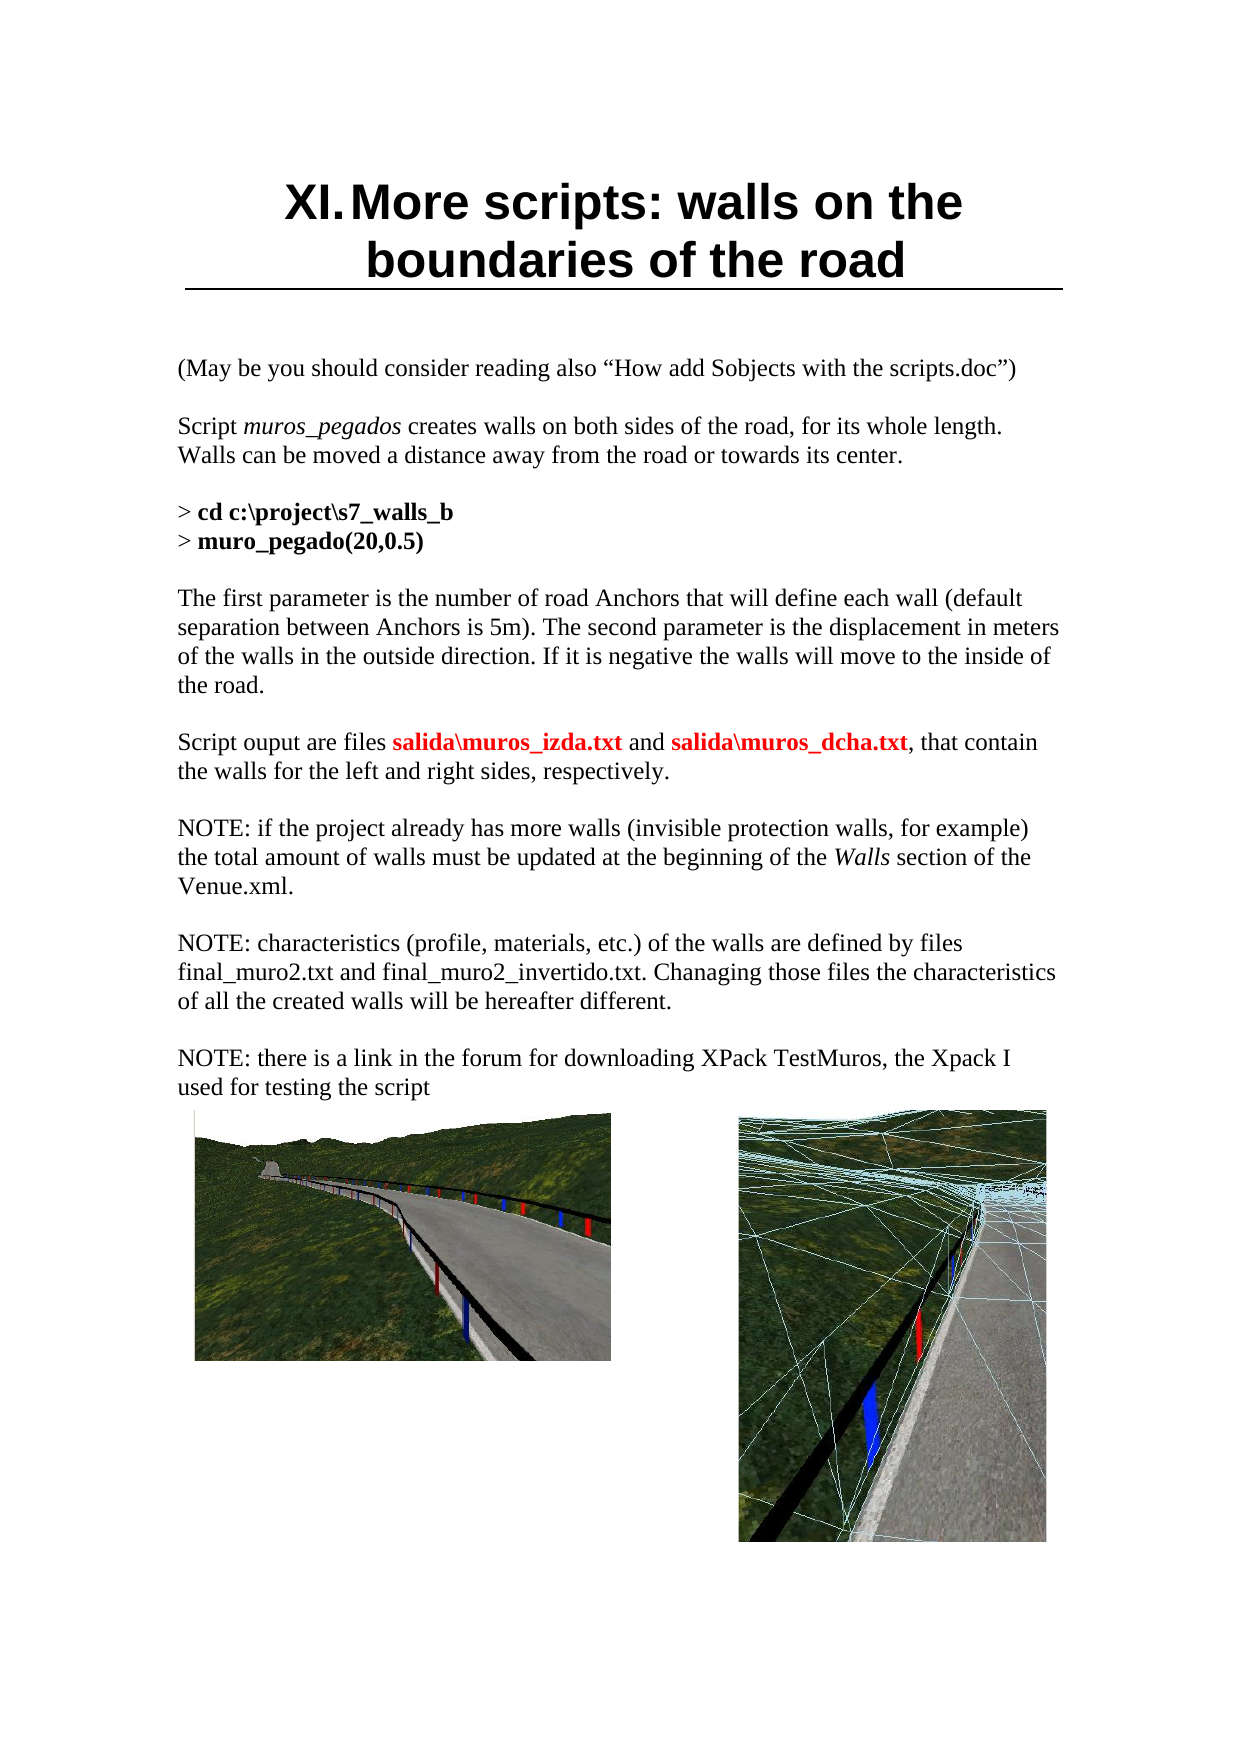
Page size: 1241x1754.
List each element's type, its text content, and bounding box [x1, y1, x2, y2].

text Script muros_pegados creates walls on both sides of the road, for its whole length. Walls can be moved a distance away from the road or towards its center. > cd c:\project\s7_walls_b > muro_pegado(20,0.5) The first parameter is the number of road Anchors that will define each wall (default separation between Anchors is 5m). The second parameter is the displacement in meters of the walls in the outside direction. If it is negative the walls will move to the inside of the road. Script ouput are files salida\muros_izda.txt and salida\muros_dcha.txt, that contain the walls for the left and right sides, respectively. NOTE: if the project already has more walls (invisible protection walls, for example) the total amount of walls must be updated at the beginning of the Walls section of the Venue.xml. NOTE: characteristics (profile, materials, etc.) of the walls are defined by files final_muro2.txt and final_muro2_invertido.txt. Chanaging those files the characteristics of all the created walls will be hereafter different. NOTE: there is a link in the forum for downloading XPack TestMuros, the Xpack I used for testing the script [177, 411, 1063, 1101]
table_header [711, 1101, 722, 1550]
picture [193, 1110, 611, 1361]
text (May be you should consider reading also “How add Sobjects with the scripts.doc”) [177, 353, 1063, 382]
table_header [1063, 1101, 1074, 1550]
picture [738, 1110, 1047, 1542]
subtitle More scripts: walls on the boundaries of the road [185, 173, 1063, 288]
table_header [166, 1101, 711, 1550]
